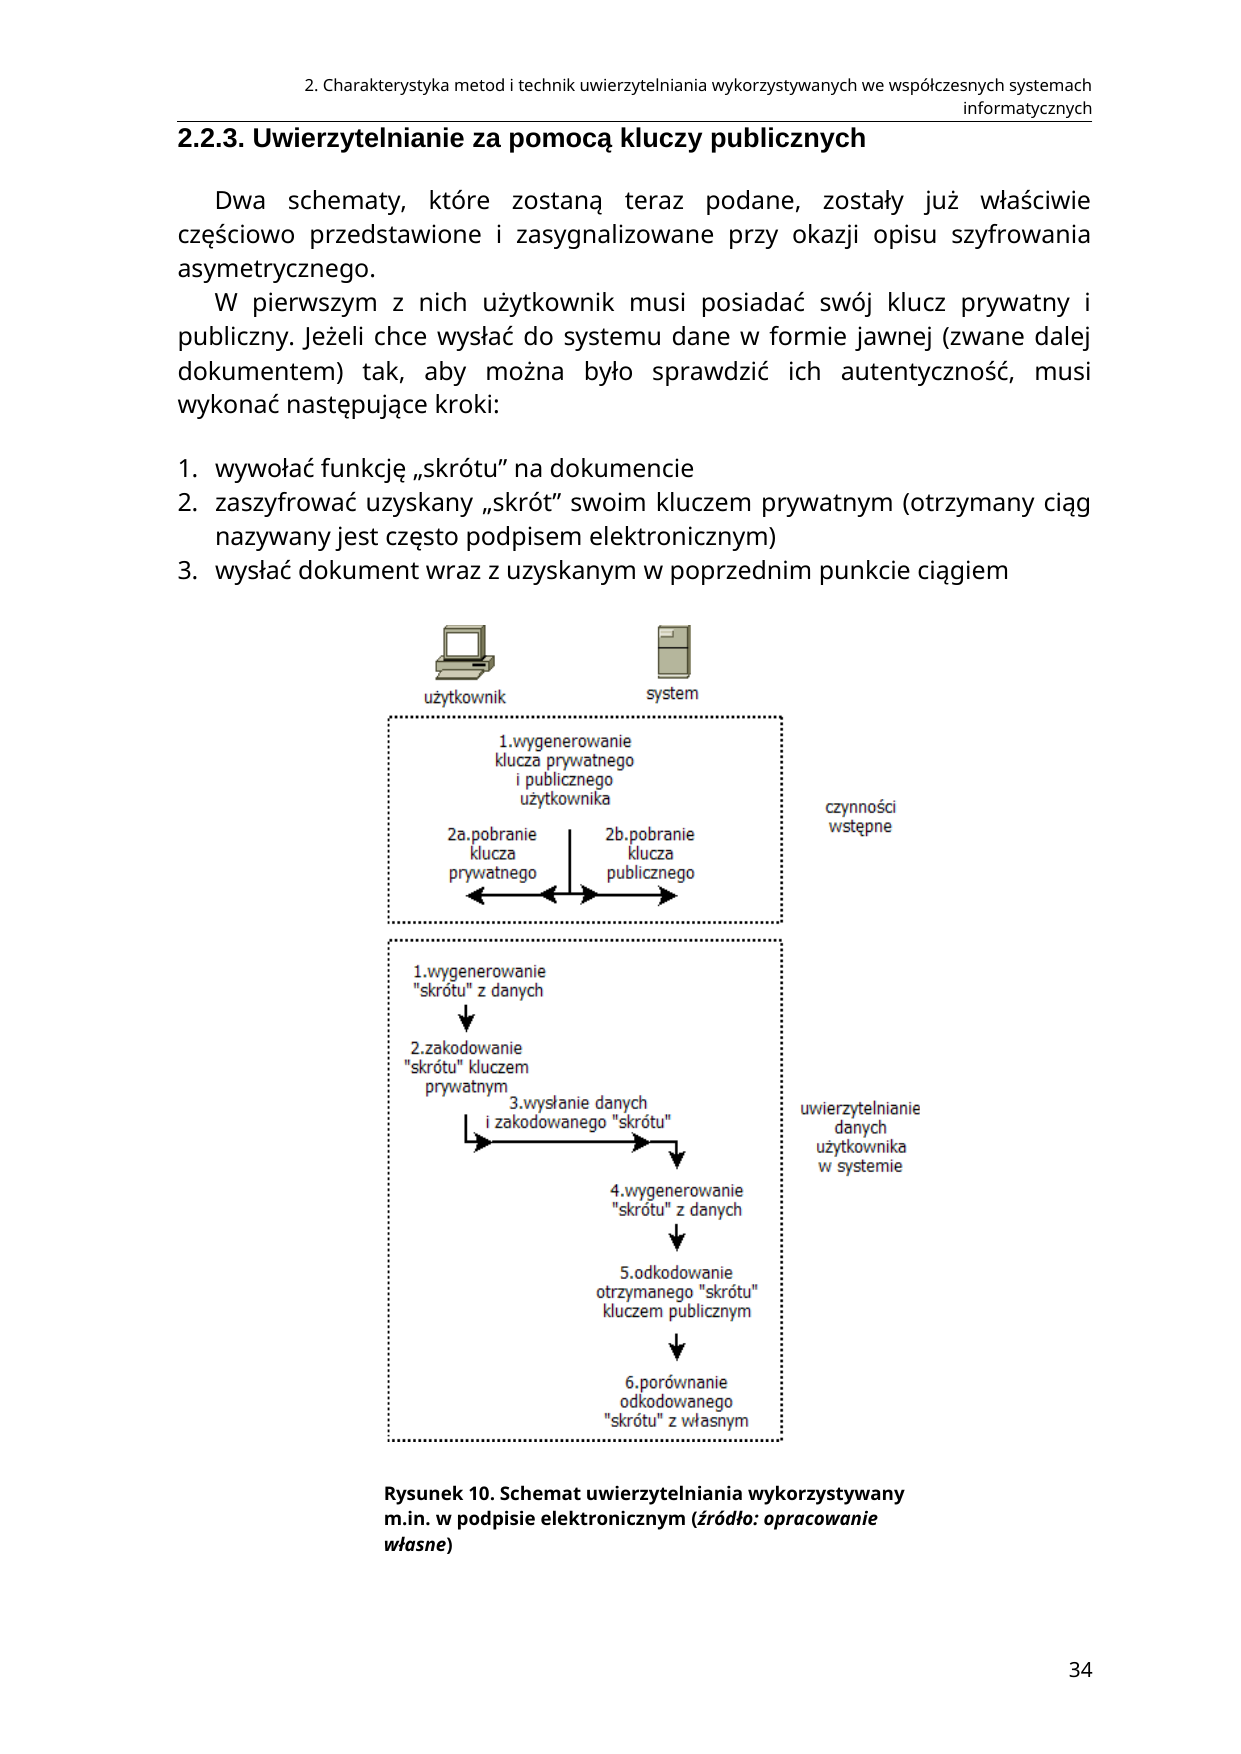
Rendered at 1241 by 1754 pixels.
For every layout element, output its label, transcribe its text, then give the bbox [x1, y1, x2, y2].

list wywołać funkcję „skrótu” na dokumencie [177, 450, 1092, 484]
text W pierwszym z nich użytkownik musi posiadać swój klucz prywatny i publiczny. Jeżeli chce wysłać do systemu dane w formie jawnej (zwane dalej dokumentem) tak, aby można było sprawdzić ich autentyczność, musi wykonać następujące kroki: [177, 285, 1092, 421]
list wysłać dokument wraz z uzyskanym w poprzednim punkcie ciągiem [177, 553, 1092, 587]
subtitle 2.2.3. Uwierzytelnianie za pomocą kluczy publicznych [177, 122, 1092, 154]
text Dwa schematy, które zostaną teraz podane, zostały już właściwie częściowo przedstawione i zasygnalizowane przy okazji opisu szyfrowania asymetrycznego. [177, 183, 1092, 285]
list zaszyfrować uzyskany „skrót” swoim kluczem prywatnym (otrzymany ciąg nazywany jest często podpisem elektronicznym) [177, 484, 1092, 553]
text Rysunek 10. Schemat uwierzytelniania wykorzystywany m.in. w podpisie elektronicznym (źródło: opracowanie własne) [383, 1480, 946, 1556]
